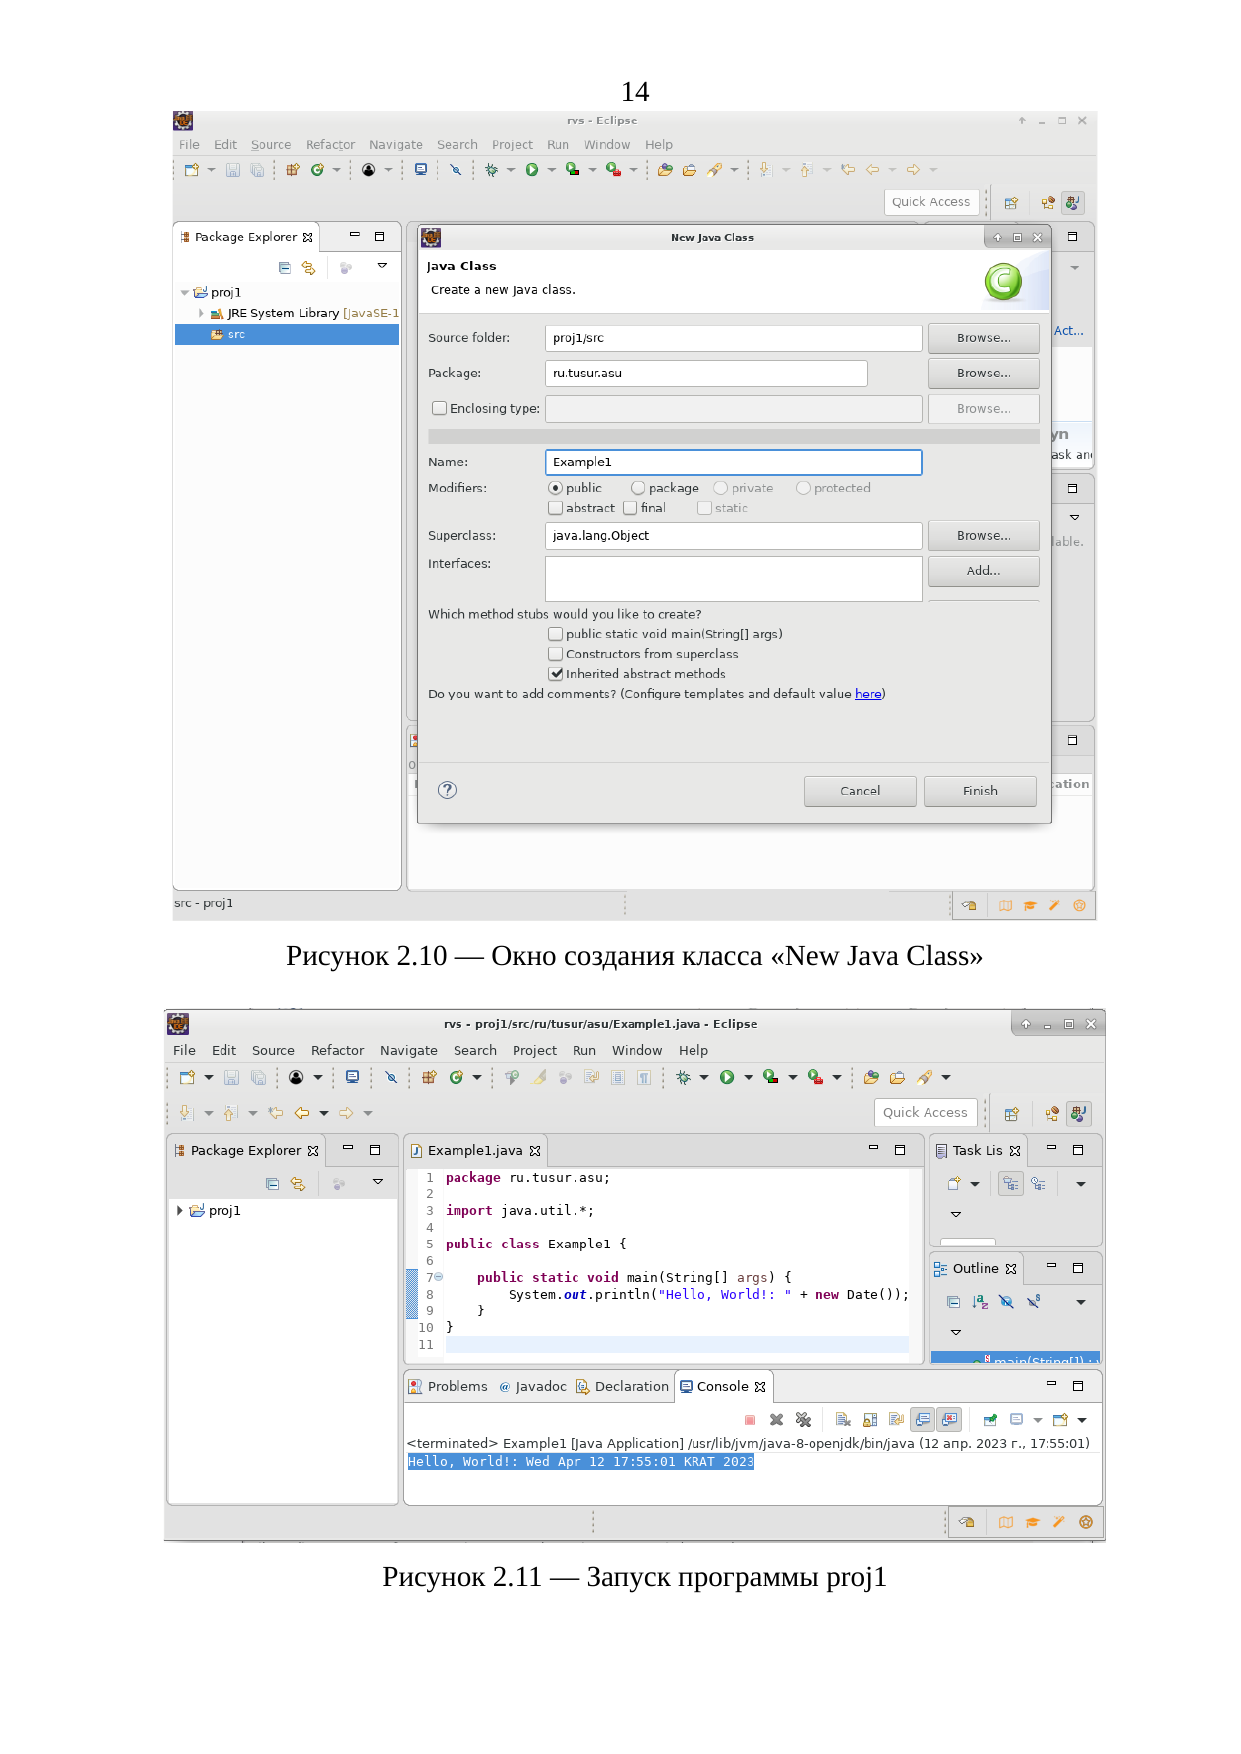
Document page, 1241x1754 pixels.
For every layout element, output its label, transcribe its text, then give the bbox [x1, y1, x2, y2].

picture [172, 111, 1098, 921]
picture [163, 1008, 1106, 1543]
text Рисунок 2.10 — Окно создания класса «New Java Class» [118, 107, 1152, 971]
text Рисунок 2.11 — Запуск программы proj1 [118, 988, 1152, 1593]
